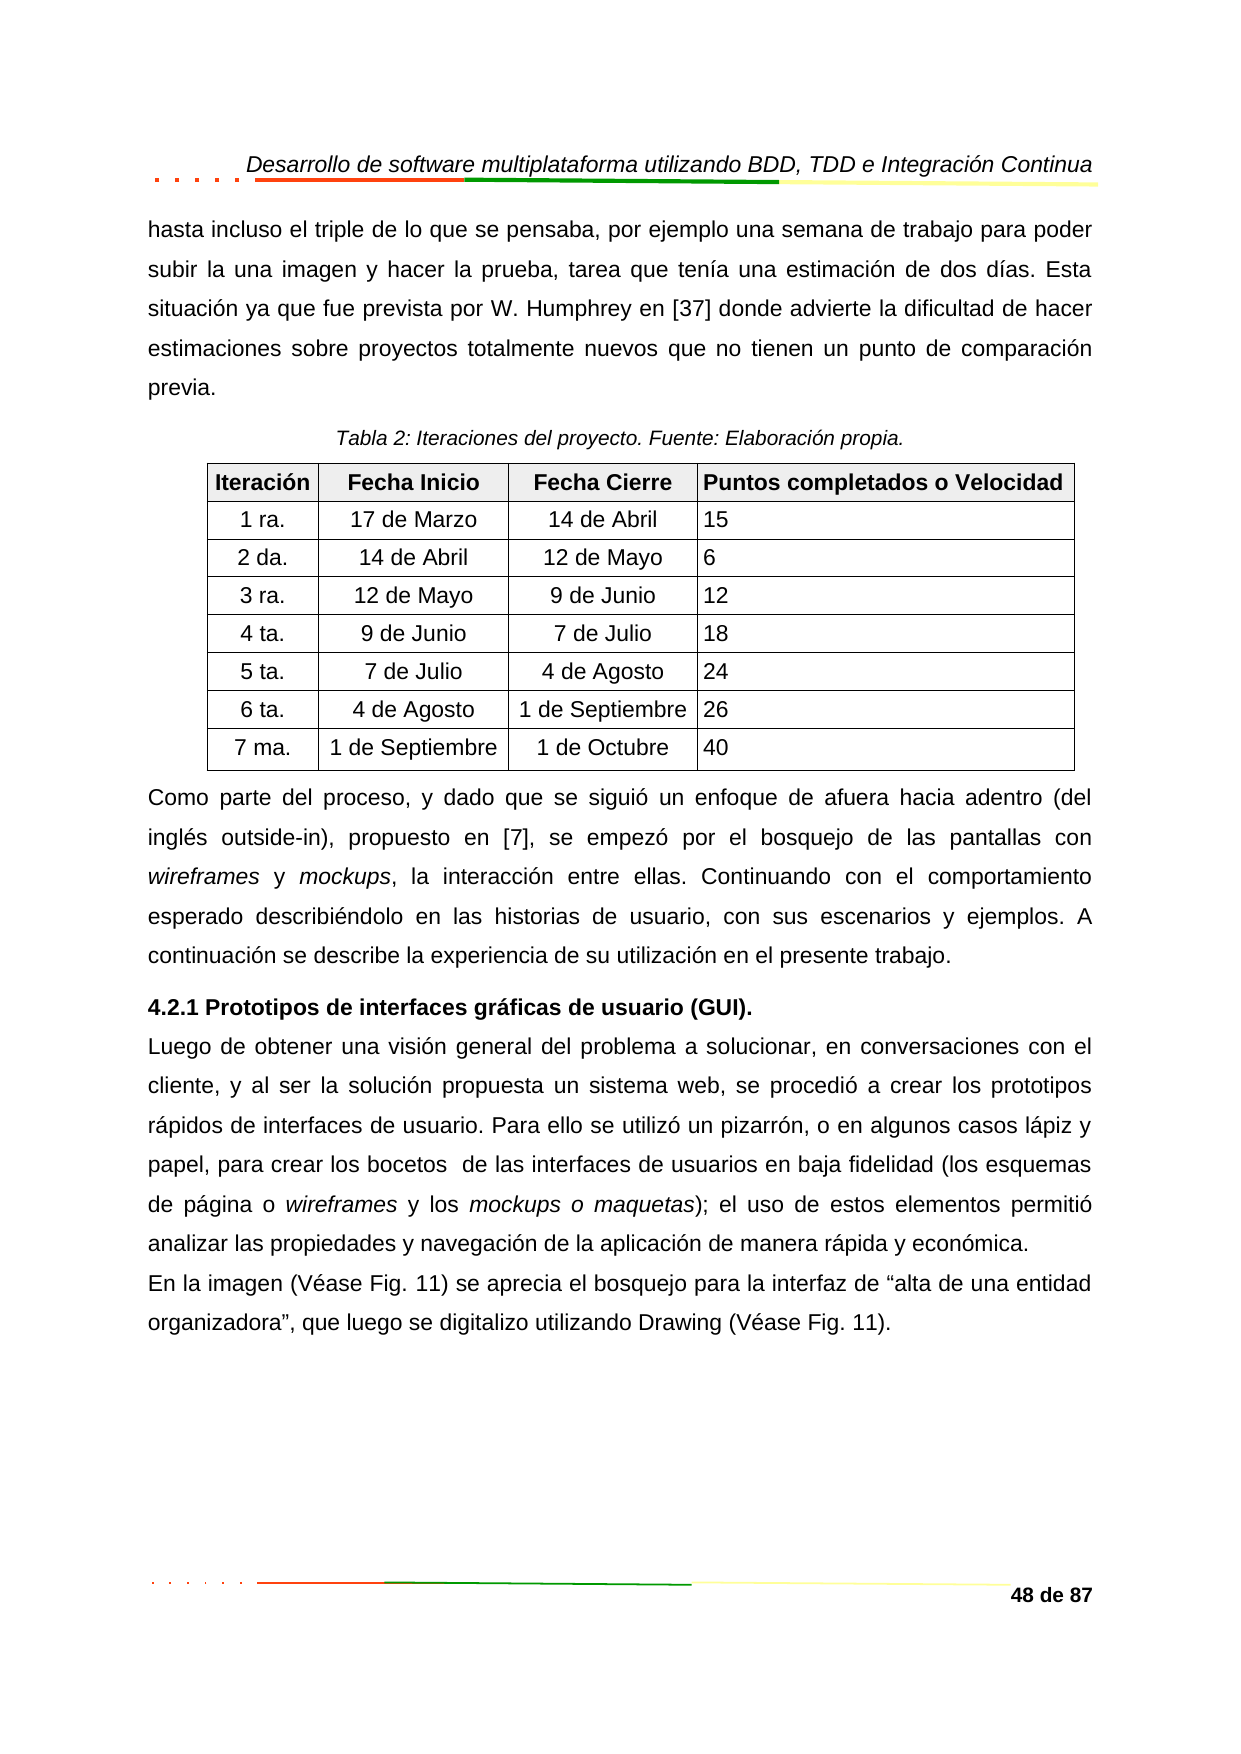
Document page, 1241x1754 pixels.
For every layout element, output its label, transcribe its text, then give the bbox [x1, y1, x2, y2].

table_cell 18 [698, 615, 1074, 652]
table_cell 17 de Marzo [319, 502, 508, 538]
table_cell 5 ta. [208, 653, 318, 690]
table_cell 1 ra. [208, 502, 318, 538]
table_cell 1 de Septiembre [509, 691, 697, 728]
table_cell 26 [698, 691, 1074, 728]
table_cell 1 de Septiembre [319, 729, 508, 769]
table_cell 4 de Agosto [509, 653, 697, 690]
text En la imagen (Véase Fig. 11) se aprecia el bosquejo para la interfaz de “alta de una entidad organizadora”, que luego se digitalizo utilizando Drawing (Véase Fig. 11). [148, 1270, 1093, 1336]
table_cell 14 de Abril [319, 540, 508, 576]
table_cell 4 ta. [208, 615, 318, 652]
table_cell 7 ma. [208, 729, 318, 769]
table_cell 4 de Agosto [319, 691, 508, 728]
text hasta incluso el triple de lo que se pensaba, por ejemplo una semana de trabajo para poder subir la una imagen y hacer la prueba, tarea que tenía una estimación de dos días. Esta situación ya que fue prevista por W. Humphrey en [37] donde advierte la dificultad de hacer estimaciones sobre proyectos totalmente nuevos que no tienen un punto de comparación previa. [148, 216, 1093, 401]
table_header Fecha Cierre [509, 464, 697, 501]
table_cell 9 de Junio [319, 615, 508, 652]
table_cell 3 ra. [208, 577, 318, 614]
text 4.2.1 Prototipos de interfaces gráficas de usuario (GUI). [148, 993, 1093, 1020]
table_cell 6 [698, 540, 1074, 576]
table_header Iteración [208, 464, 318, 501]
text Luego de obtener una visión general del problema a solucionar, en conversaciones con el cliente, y al ser la solución propuesta un sistema web, se procedió a crear los prototipos rápidos de interfaces de usuario. Para ello se utilizó un pizarrón, o en algunos casos lápiz y papel, para crear los bocetos de las interfaces de usuarios en baja fidelidad (los esquemas de página o wireframes y los mockups o maquetas); el uso de estos elementos permitió analizar las propiedades y navegación de la aplicación de manera rápida y económica. [148, 1033, 1093, 1257]
table_cell 12 [698, 577, 1074, 614]
table_cell 14 de Abril [509, 502, 697, 538]
table_cell 2 da. [208, 540, 318, 576]
table_cell 7 de Julio [509, 615, 697, 652]
table_cell 12 de Mayo [509, 540, 697, 576]
table_header Fecha Inicio [319, 464, 508, 501]
text Tabla 2: Iteraciones del proyecto. Fuente: Elaboración propia. [148, 426, 1093, 450]
table_cell 7 de Julio [319, 653, 508, 690]
table_cell 40 [698, 729, 1074, 769]
table_cell 12 de Mayo [319, 577, 508, 614]
table_cell 9 de Junio [509, 577, 697, 614]
table_header Puntos completados o Velocidad [698, 464, 1074, 501]
table_cell 15 [698, 502, 1074, 538]
text Como parte del proceso, y dado que se siguió un enfoque de afuera hacia adentro (del inglés outside-in), propuesto en [7], se empezó por el bosquejo de las pantallas con wireframes y mockups, la interacción entre ellas. Continuando con el comportamiento esperado describiéndolo en las historias de usuario, con sus escenarios y ejemplos. A continuación se describe la experiencia de su utilización en el presente trabajo. [148, 784, 1093, 969]
table_cell 1 de Octubre [509, 729, 697, 769]
table_cell 24 [698, 653, 1074, 690]
table_cell 6 ta. [208, 691, 318, 728]
